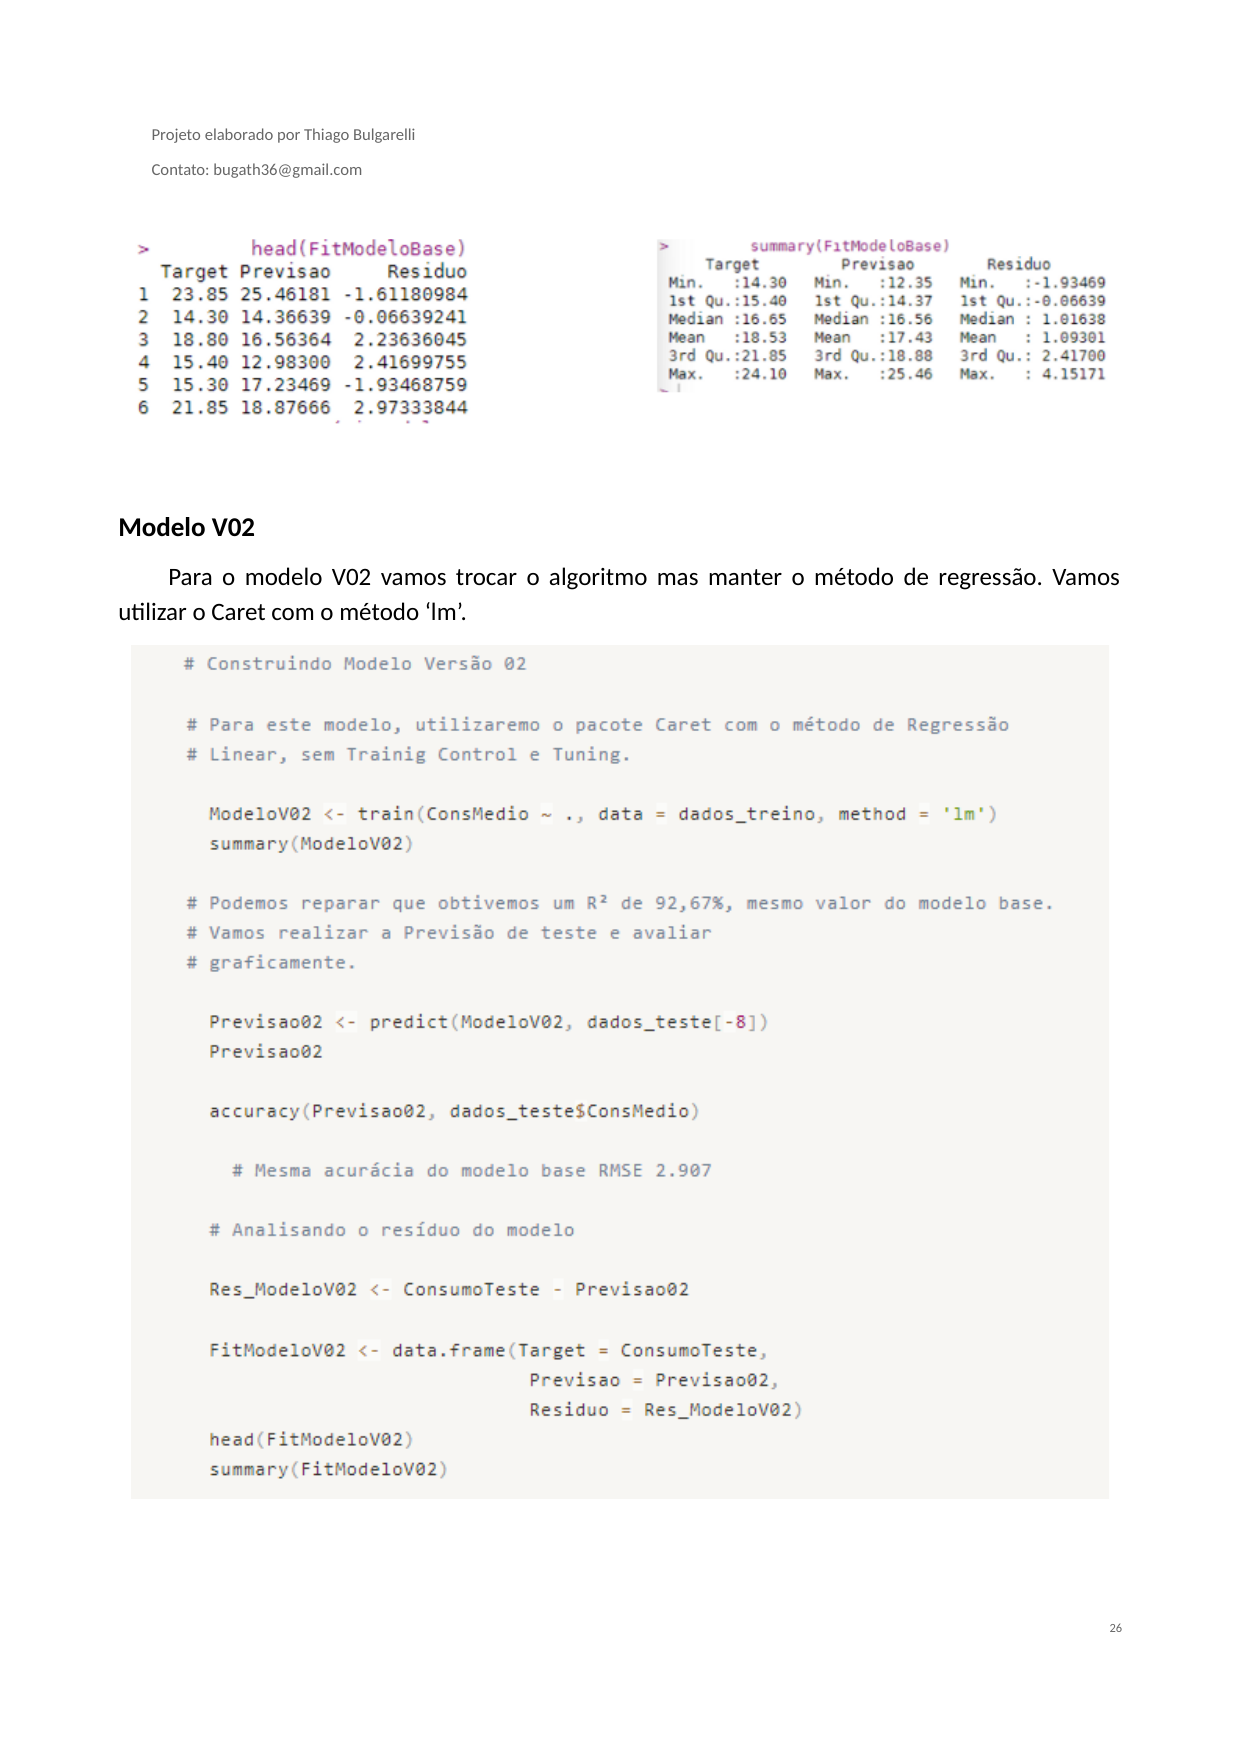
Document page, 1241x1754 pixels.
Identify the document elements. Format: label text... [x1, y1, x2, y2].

subtitle Modelo V02 [118, 510, 1122, 543]
picture [131, 645, 1110, 1499]
picture [118, 214, 1115, 442]
text Para o modelo V02 vamos trocar o algoritmo mas manter o método de regressão. Vamos utilizar o Caret com o método ‘lm’. [118, 561, 1122, 626]
